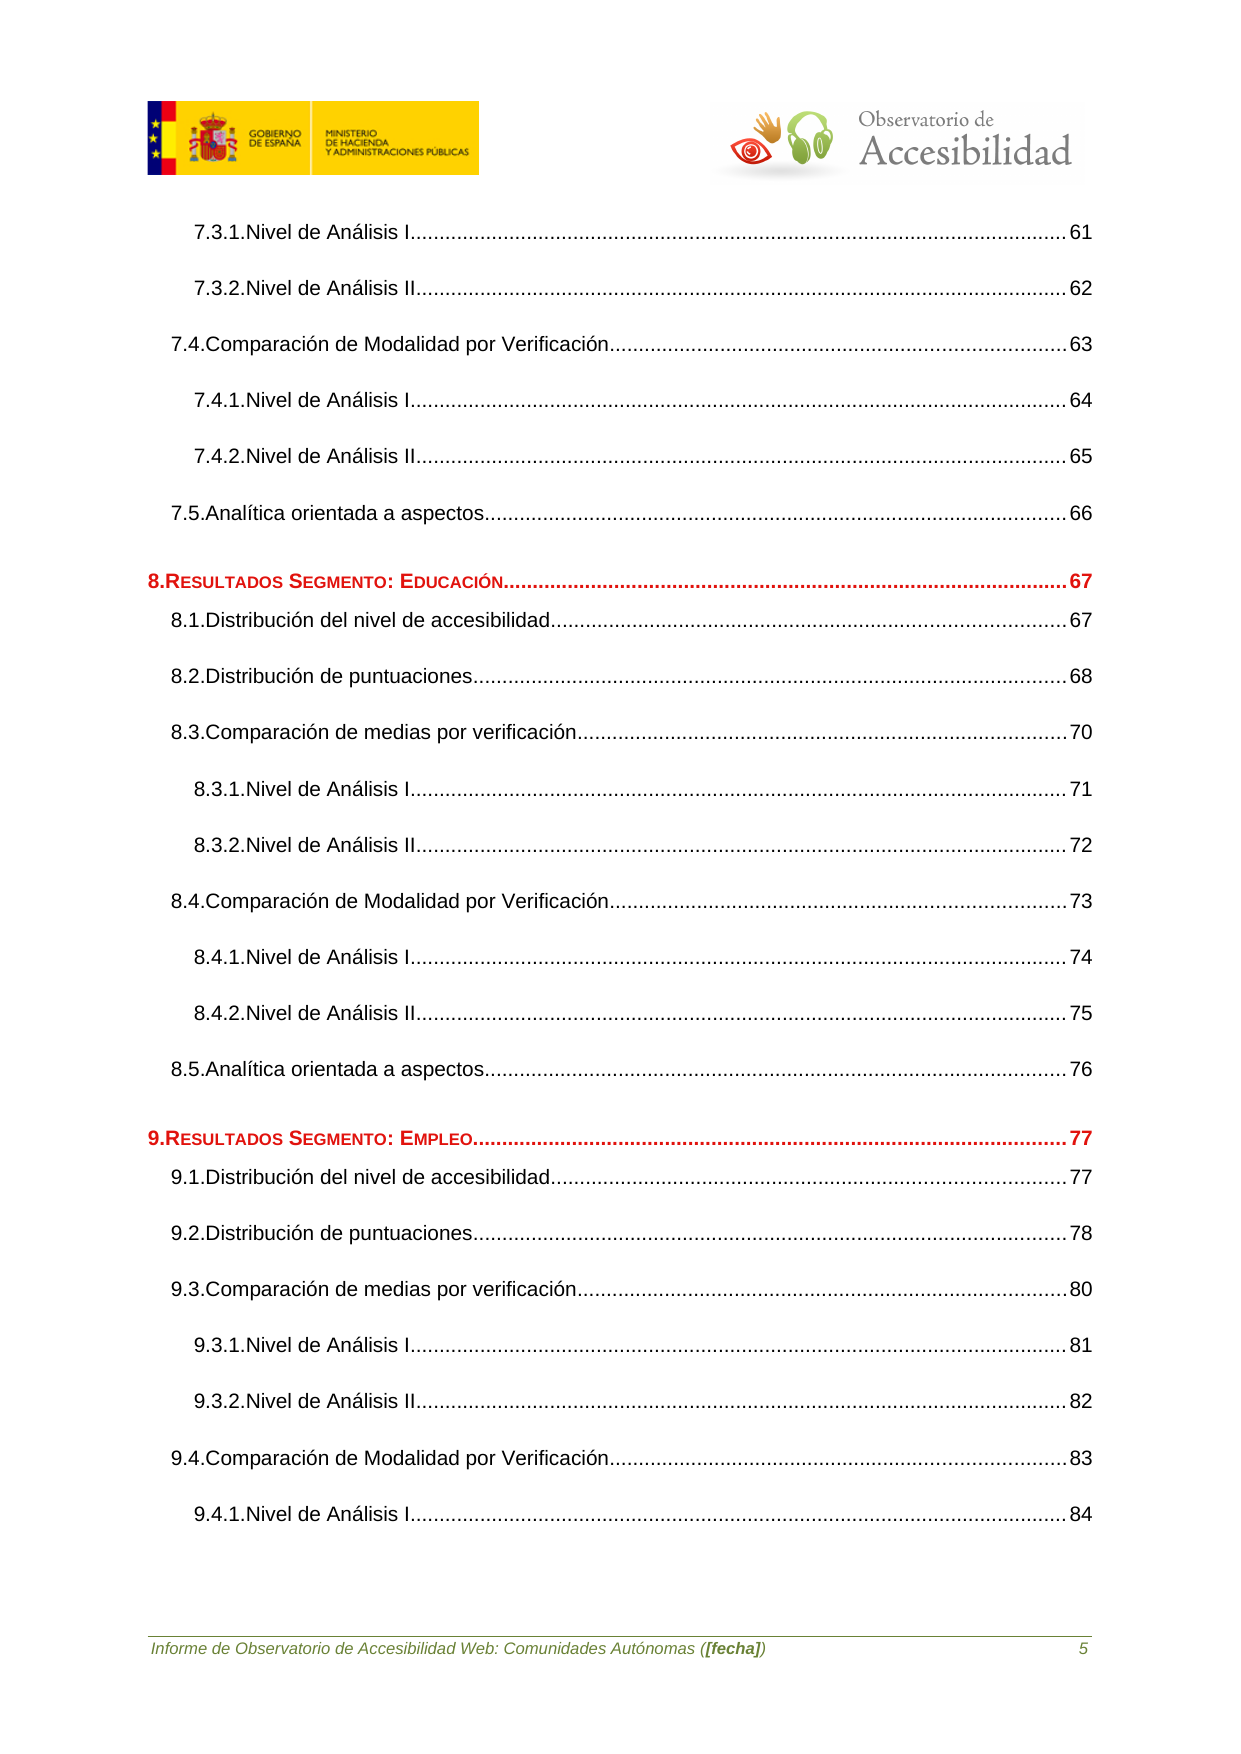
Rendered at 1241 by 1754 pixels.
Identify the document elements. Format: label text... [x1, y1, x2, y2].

text 8.1.Distribución del nivel de accesibilidad 67 [171, 608, 1092, 632]
text 8.4.Comparación de Modalidad por Verificación 73 [171, 889, 1092, 913]
text 7.5.Analítica orientada a aspectos 66 [171, 500, 1092, 524]
text 9.4.1.Nivel de Análisis I 84 [193, 1501, 1092, 1525]
text 9.1.Distribución del nivel de accesibilidad 77 [171, 1164, 1092, 1188]
text 7.3.1.Nivel de Análisis I 61 [193, 220, 1092, 244]
text 9.3.2.Nivel de Análisis II 82 [193, 1389, 1092, 1413]
text 9.4.Comparación de Modalidad por Verificación 83 [171, 1445, 1092, 1469]
text 8.Resultados Segmento: Educación 67 [148, 569, 1092, 593]
text 9.3.Comparación de medias por verificación 80 [171, 1277, 1092, 1301]
text 8.3.Comparación de medias por verificación 70 [171, 720, 1092, 744]
text 8.3.2.Nivel de Análisis II 72 [193, 832, 1092, 856]
picture [710, 102, 1086, 185]
text 7.3.2.Nivel de Análisis II 62 [193, 276, 1092, 300]
text 9.3.1.Nivel de Análisis I 81 [193, 1333, 1092, 1357]
text 8.5.Analítica orientada a aspectos 76 [171, 1057, 1092, 1081]
text 7.4.Comparación de Modalidad por Verificación 63 [171, 332, 1092, 356]
text 8.2.Distribución de puntuaciones 68 [171, 664, 1092, 688]
text 7.4.2.Nivel de Análisis II 65 [193, 444, 1092, 468]
text 8.4.2.Nivel de Análisis II 75 [193, 1001, 1092, 1025]
text 8.4.1.Nivel de Análisis I 74 [193, 945, 1092, 969]
text 8.3.1.Nivel de Análisis I 71 [193, 776, 1092, 800]
text 7.4.1.Nivel de Análisis I 64 [193, 388, 1092, 412]
text 9.Resultados Segmento: Empleo 77 [148, 1126, 1092, 1150]
picture [147, 101, 479, 175]
text 9.2.Distribución de puntuaciones 78 [171, 1221, 1092, 1245]
